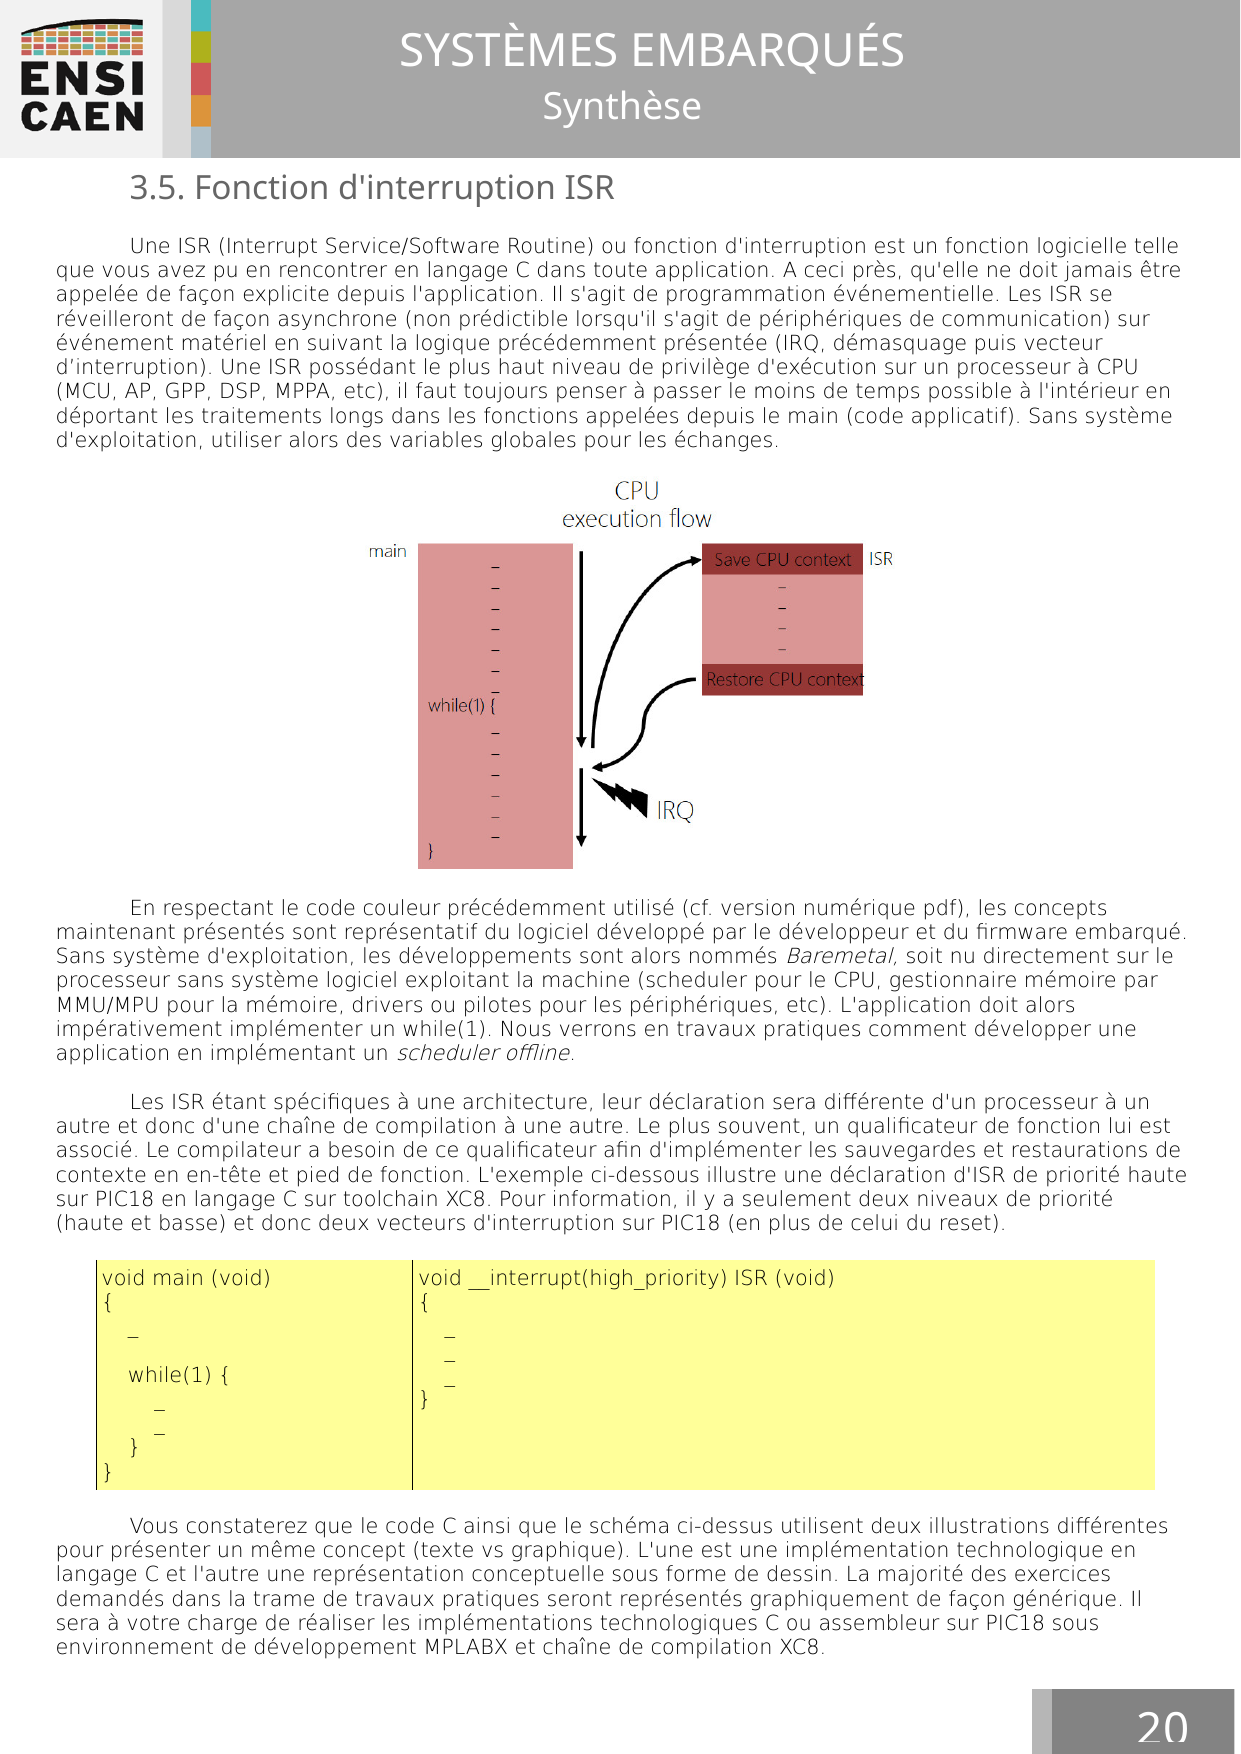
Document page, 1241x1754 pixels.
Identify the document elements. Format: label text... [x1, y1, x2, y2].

text En respectant le code couleur précédemment utilisé (cf. version numérique pdf), les concepts maintenant présentés sont représentatif du logiciel développé par le développeur et du firmware embarqué. Sans système d'exploitation, les développements sont alors nommés Baremetal, soit nu directement sur le processeur sans système logiciel exploitant la machine (scheduler pour le CPU, gestionnaire mémoire par MMU/MPU pour la mémoire, drivers ou pilotes pour les périphériques, etc). L'application doit alors impérativement implémenter un while(1). Nous verrons en travaux pratiques comment développer une application en implémentant un scheduler offline. [55, 896, 1189, 1066]
text Vous constaterez que le code C ainsi que le schéma ci-dessus utilisent deux illustrations différentes pour présenter un même concept (texte vs graphique). L'une est une implémentation technologique en langage C et l'autre une représentation conceptuelle sous forme de dessin. La majorité des exercices demandés dans la trame de travaux pratiques seront représentés graphiquement de façon générique. Il sera à votre charge de réaliser les implémentations technologiques C ou assembleur sur PIC18 sous environnement de développement MPLABX et chaîne de compilation XC8. [55, 1514, 1189, 1659]
text Les ISR étant spécifiques à une architecture, leur déclaration sera différente d'un processeur à un autre et donc d'une chaîne de compilation à une autre. Le plus souvent, un qualificateur de fonction lui est associé. Le compilateur a besoin de ce qualificateur afin d'implémenter les sauvegardes et restaurations de contexte en en-tête et pied de fonction. L'exemple ci-dessous illustre une déclaration d'ISR de priorité haute sur PIC18 en langage C sur toolchain XC8. Pour information, il y a seulement deux niveaux de priorité (haute et basse) et donc deux vecteurs d'interruption sur PIC18 (en plus de celui du reset). [55, 1090, 1189, 1236]
picture [0, 0, 1241, 158]
text Une ISR (Interrupt Service/Software Routine) ou fonction d'interruption est un fonction logicielle telle que vous avez pu en rencontrer en langage C dans toute application. A ceci près, qu'elle ne doit jamais être appelée de façon explicite depuis l'application. Il s'agit de programmation événementielle. Les ISR se réveilleront de façon asynchrone (non prédictible lorsqu'il s'agit de périphériques de communication) sur événement matériel en suivant la logique précédemment présentée (IRQ, démasquage puis vecteur d’interruption). Une ISR possédant le plus haut niveau de privilège d'exécution sur un processeur à CPU (MCU, AP, GPP, DSP, MPPA, etc), il faut toujours penser à passer le moins de temps possible à l'intérieur en déportant les traitements longs dans les fonctions appelées depuis le main (code applicatif). Sans système d'exploitation, utiliser alors des variables globales pour les échanges. [55, 234, 1189, 452]
text 3.5. Fonction d'interruption ISR [55, 164, 1189, 209]
table_header void __interrupt(high_priority) ISR (void) { _ _ _ } [413, 1260, 1155, 1490]
picture [106, 476, 1139, 872]
picture [1032, 1689, 1235, 1754]
table_header void main (void) { _ while(1) { _ _ } } [97, 1260, 412, 1490]
